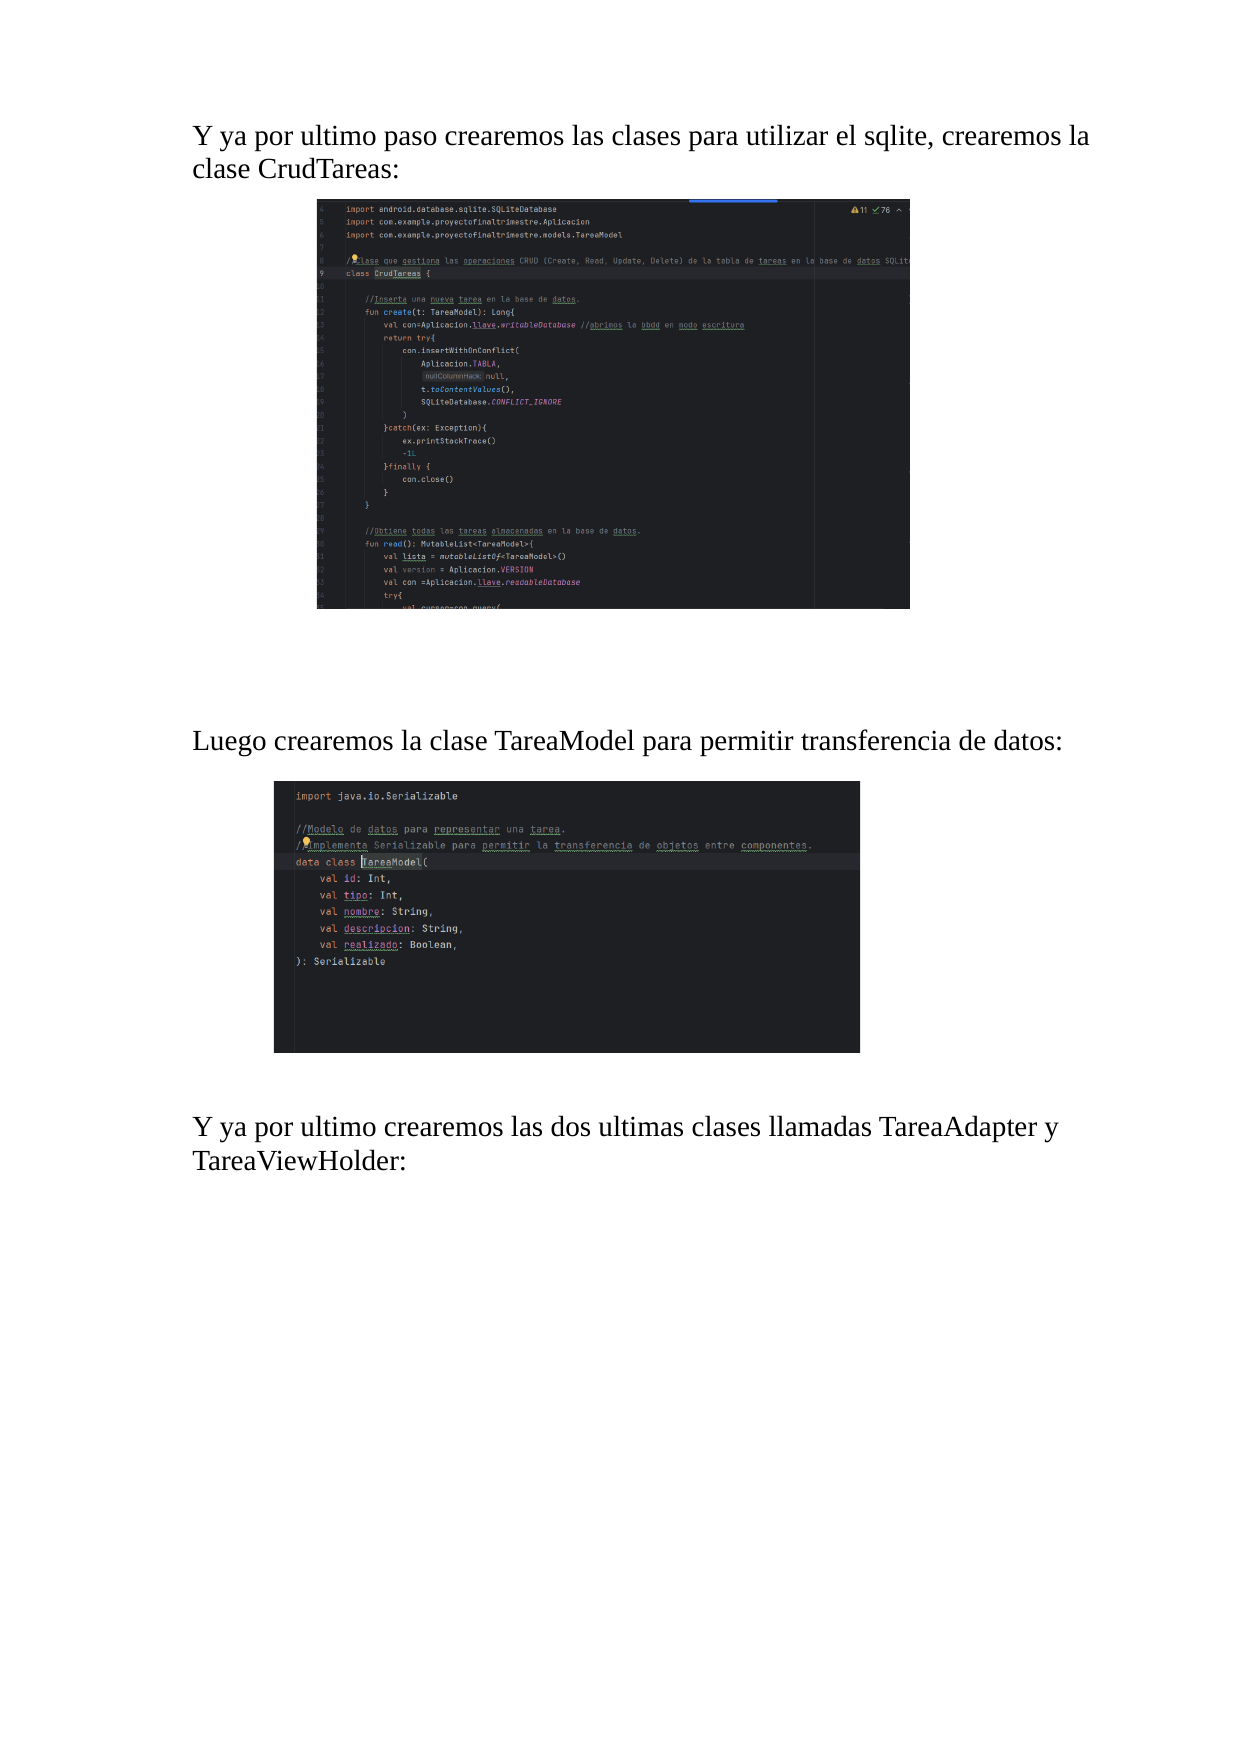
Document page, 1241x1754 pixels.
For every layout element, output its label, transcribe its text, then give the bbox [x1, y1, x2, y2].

picture [273, 781, 861, 1053]
picture [316, 199, 910, 609]
text Y ya por ultimo paso crearemos las clases para utilizar el sqlite, crearemos la clase CrudTareas: [118, 118, 1122, 185]
text Y ya por ultimo crearemos las dos ultimas clases llamadas TareaAdapter y TareaViewHolder: [118, 1109, 1122, 1177]
text Luego crearemos la clase TareaModel para permitir transferencia de datos: [118, 723, 1122, 1109]
